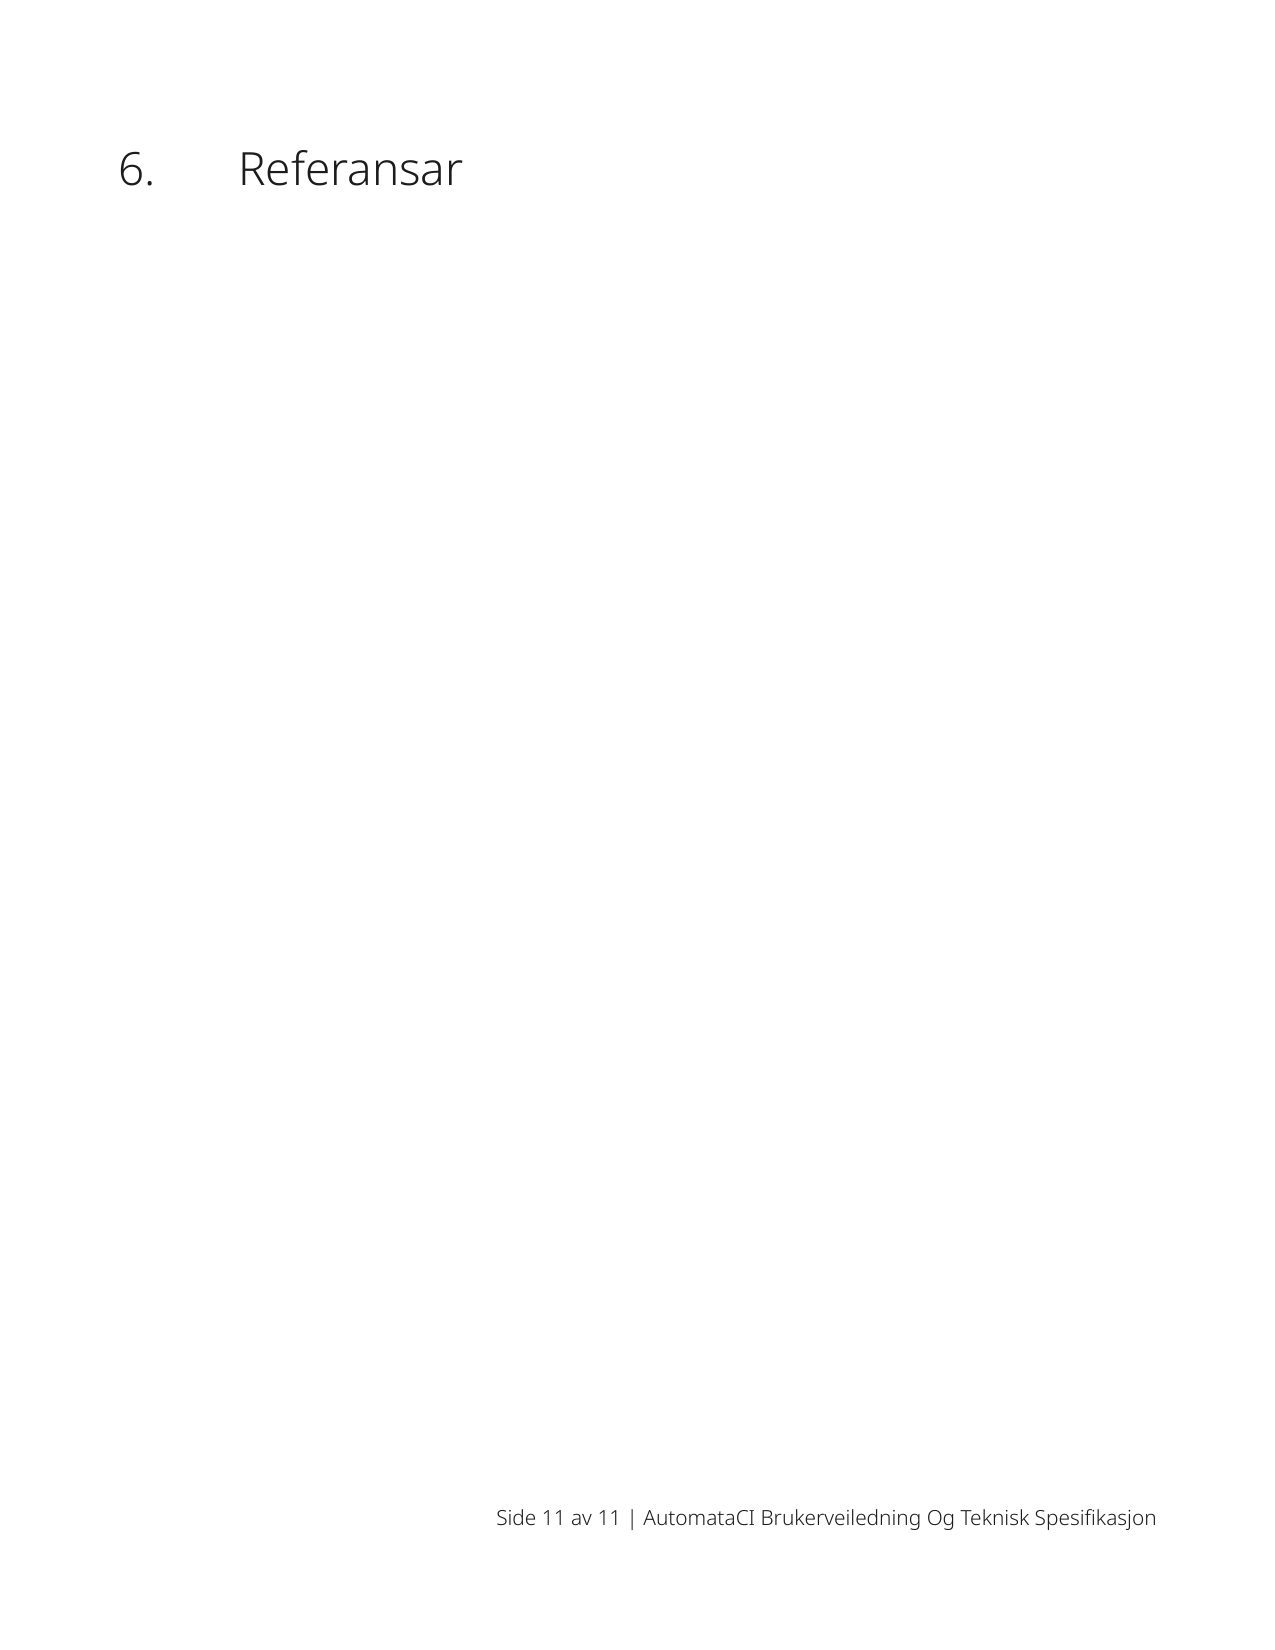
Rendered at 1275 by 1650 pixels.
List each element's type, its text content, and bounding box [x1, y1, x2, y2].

subtitle Referansar [118, 136, 1157, 198]
